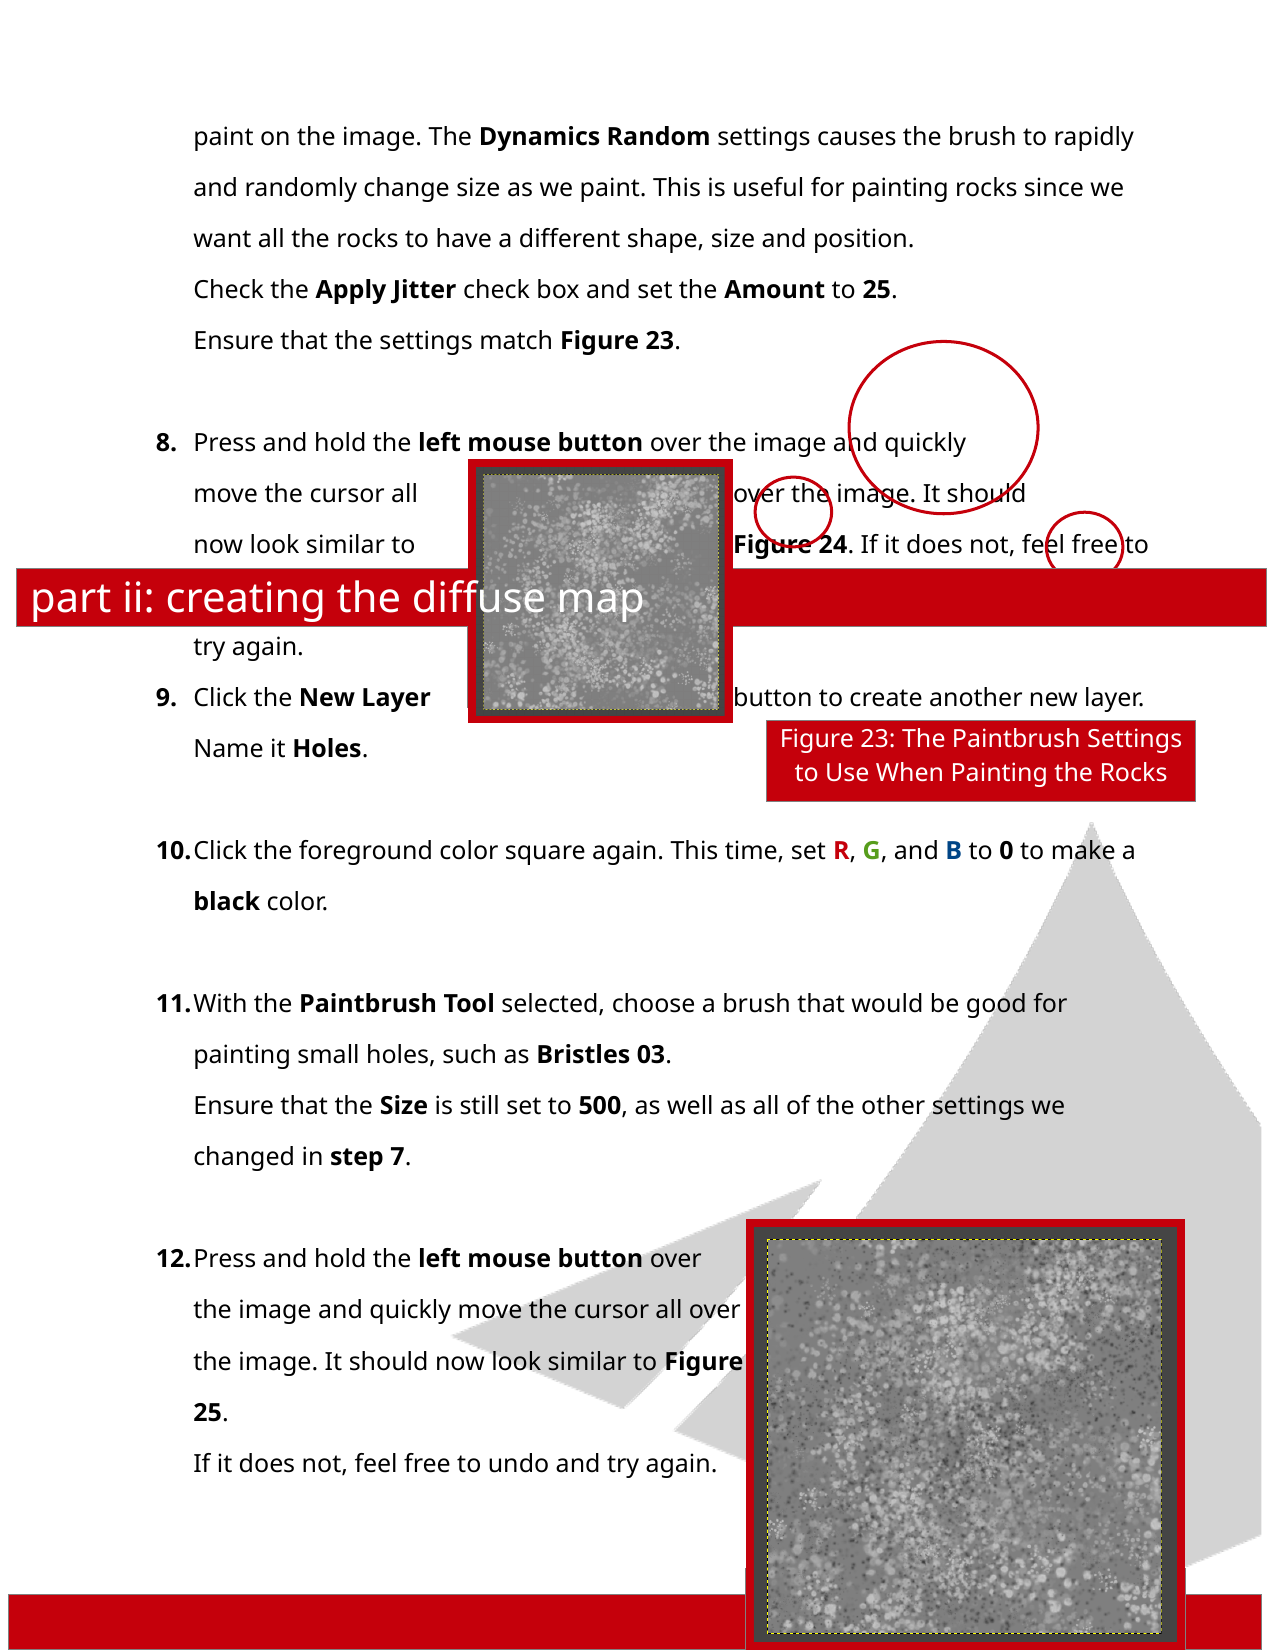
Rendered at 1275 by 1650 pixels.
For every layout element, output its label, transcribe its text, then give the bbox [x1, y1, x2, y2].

list [733, 628, 1157, 663]
list move the cursor all over the image. It should [868, 475, 1019, 509]
list now look similar to Figure 24. If it does not, feel free to undo and [428, 794, 1262, 1594]
picture [476, 467, 725, 716]
list move the cursor all over the image. It should [800, 475, 905, 509]
list Ensure that the settings match Figure 23. [156, 322, 1157, 356]
list now look similar to Figure 24. If it does not, feel free to undo and [156, 526, 468, 568]
list With the Paintbrush Tool selected, choose a brush that would be good for painting small holes, such as Bristles 03. [156, 986, 428, 1071]
list try again. [156, 628, 467, 663]
list Press and hold the left mouse button over the image and quickly [156, 424, 853, 458]
list move the cursor all over the image. It should [156, 475, 468, 509]
list now look similar to Figure 24. If it does not, feel free to undo and [733, 526, 1051, 568]
list now look similar to Figure 24. If it does not, feel free to undo and [1118, 526, 1157, 568]
list Check the Apply Jitter check box and set the Amount to 25. [156, 271, 1157, 305]
list Ensure that the Size is still set to 500, as well as all of the other settings we changed in step 7. [156, 1088, 428, 1173]
list Click the New Layer button to create another new layer. Name it Holes. [156, 679, 1157, 765]
picture [753, 1227, 1177, 1642]
list move the cursor all over the image. It should [733, 475, 787, 509]
list Press and hold the left mouse button over the image and quickly [851, 424, 1036, 458]
list move the cursor all over the image. It should [757, 479, 829, 509]
list Click the Paint Dynamics button (the square button with an arrow pointing down and to the right). In the list that appears, choose Dynamics Random. Dynamics control how the brush is to paint on the image. The Dynamics Random settings causes the brush to rapidly and randomly change size as we paint. This is useful for painting rocks since we want all the rocks to have a different shape, size and position. [156, 118, 1157, 254]
list If it does not, feel free to undo and try again. [156, 1445, 428, 1479]
list move the cursor all over the image. It should [982, 475, 1157, 509]
list Press and hold the left mouse button over the image and quickly [1035, 424, 1157, 458]
list now look similar to Figure 24. If it does not, feel free to undo and [1048, 526, 1121, 568]
list Press and hold the left mouse button over the image and quickly move the cursor all over the image. It should now look similar to Figure 25. [156, 1241, 428, 1428]
list Click the foreground color square again. This time, set R, G, and B to 0 to make a black color. [156, 833, 428, 918]
